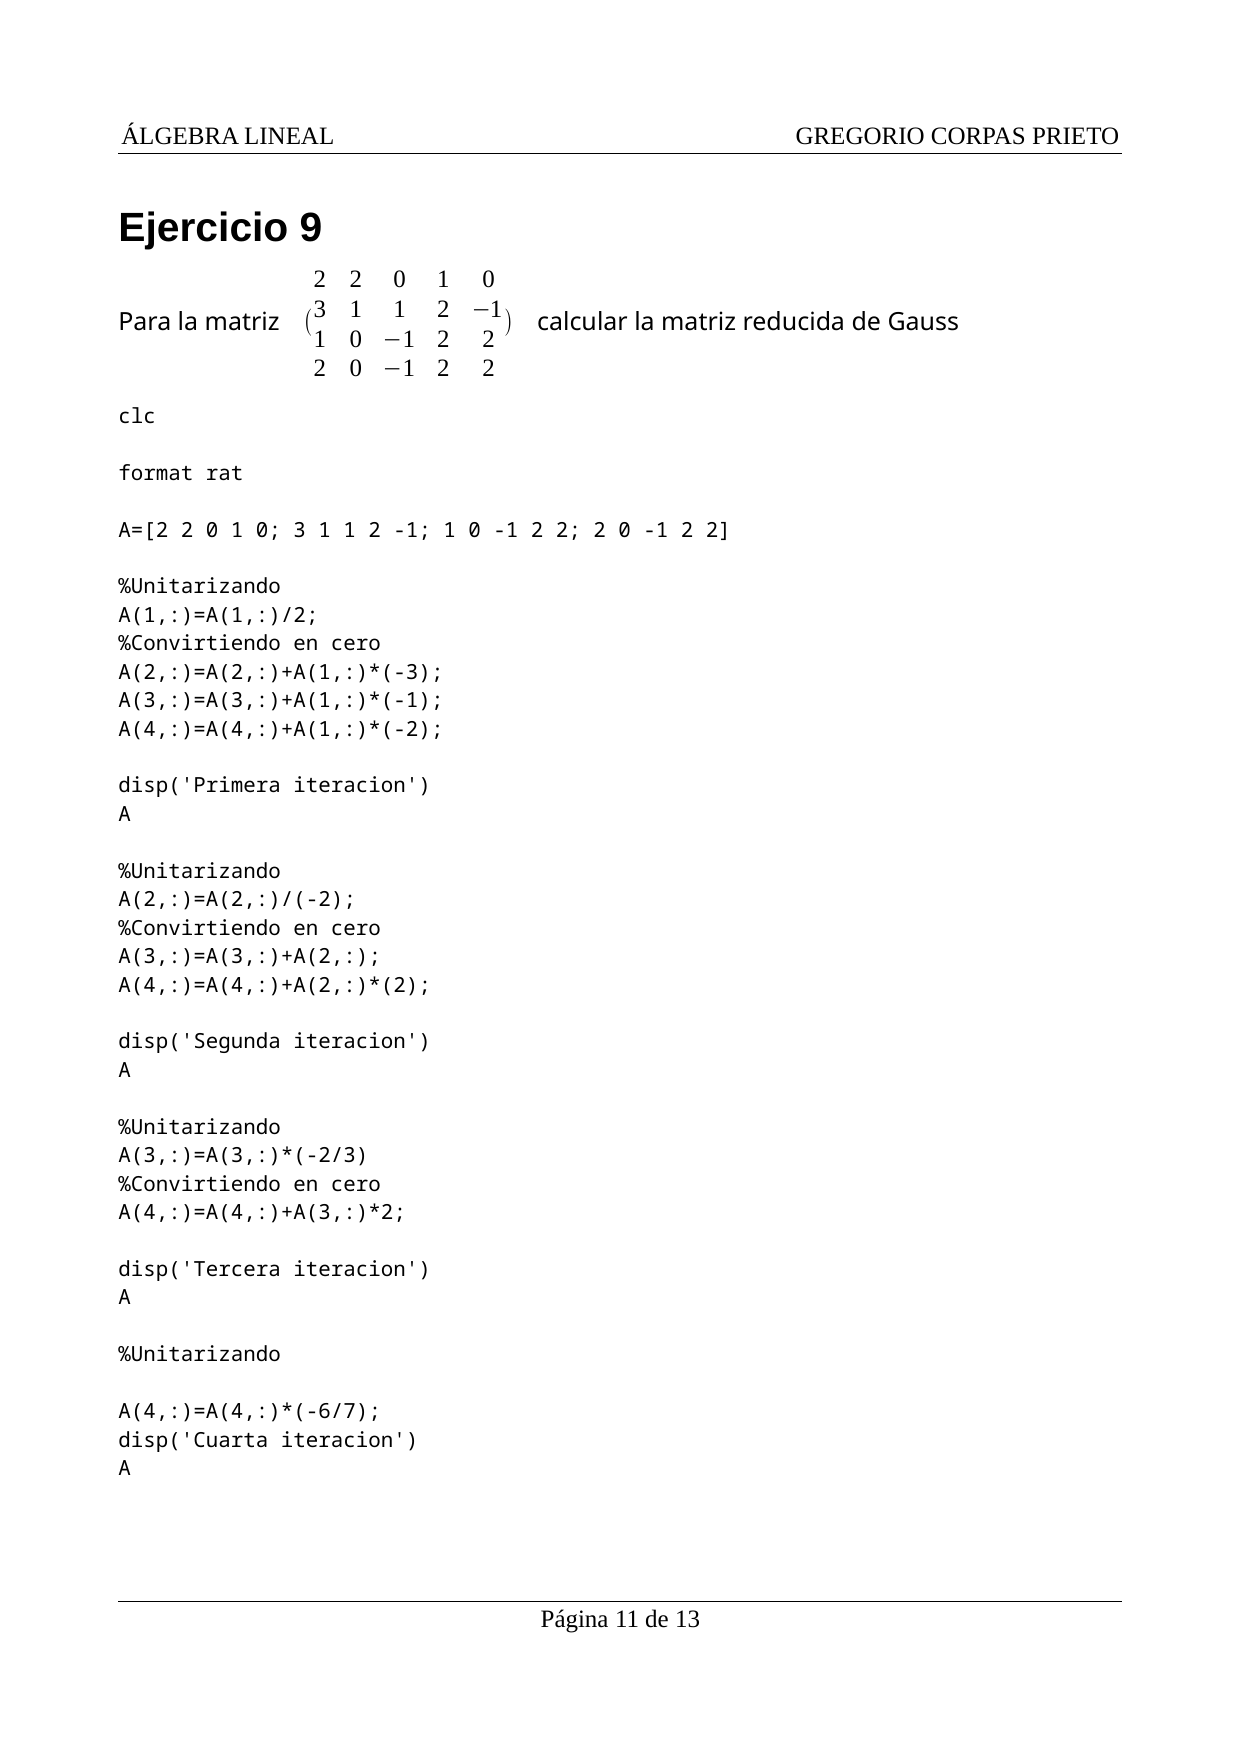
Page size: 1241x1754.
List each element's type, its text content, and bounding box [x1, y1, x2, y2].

text A(4,:)=A(4,:)*(-6/7); [118, 1396, 1122, 1425]
text %Convirtiendo en cero [118, 913, 1122, 941]
text A=[2 2 0 1 0; 3 1 1 2 -1; 1 0 -1 2 2; 2 0 -1 2 2] [118, 515, 1122, 543]
text Para la matriz calcular la matriz reducida de Gauss [118, 263, 1122, 382]
text %Unitarizando [118, 856, 1122, 884]
subtitle Ejercicio 9 [118, 203, 1122, 250]
text clc [118, 401, 1122, 429]
text A(3,:)=A(3,:)+A(2,:); [118, 941, 1122, 970]
text disp('Segunda iteracion') [118, 1027, 1122, 1055]
text A [118, 1453, 1122, 1482]
text A(4,:)=A(4,:)+A(1,:)*(-2); [118, 714, 1122, 742]
text A(2,:)=A(2,:)/(-2); [118, 884, 1122, 913]
text %Convirtiendo en cero [118, 628, 1122, 657]
text A [118, 1055, 1122, 1083]
text %Unitarizando [118, 1339, 1122, 1368]
text disp('Primera iteracion') [118, 771, 1122, 799]
text %Unitarizando [118, 1112, 1122, 1140]
text A(3,:)=A(3,:)*(-2/3) [118, 1140, 1122, 1169]
text format rat [118, 458, 1122, 486]
text disp('Cuarta iteracion') [118, 1425, 1122, 1453]
text disp('Tercera iteracion') [118, 1254, 1122, 1282]
text A(4,:)=A(4,:)+A(3,:)*2; [118, 1197, 1122, 1226]
text A(3,:)=A(3,:)+A(1,:)*(-1); [118, 685, 1122, 714]
text A [118, 799, 1122, 827]
text A(2,:)=A(2,:)+A(1,:)*(-3); [118, 657, 1122, 685]
text A [118, 1282, 1122, 1311]
text %Convirtiendo en cero [118, 1169, 1122, 1197]
text %Unitarizando [118, 572, 1122, 600]
text A(1,:)=A(1,:)/2; [118, 600, 1122, 628]
text A(4,:)=A(4,:)+A(2,:)*(2); [118, 970, 1122, 998]
